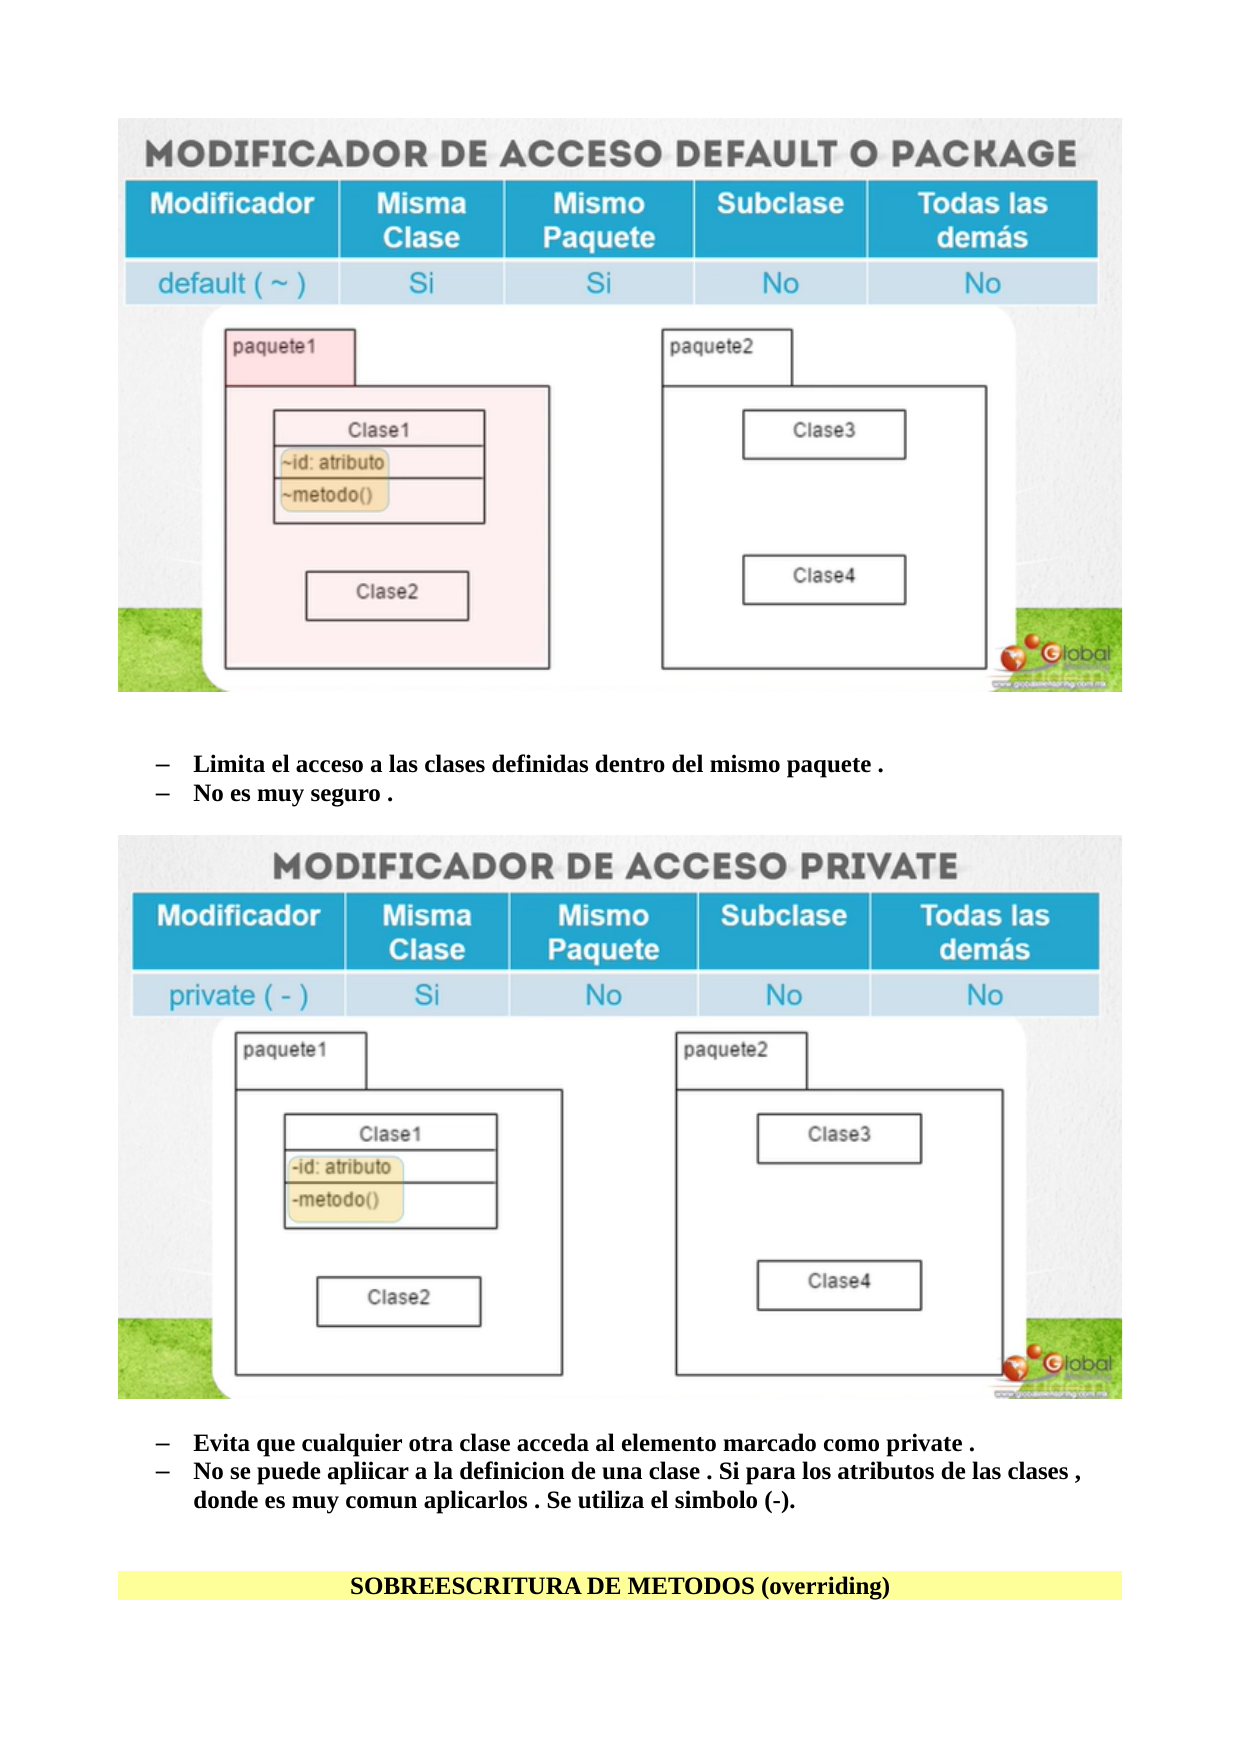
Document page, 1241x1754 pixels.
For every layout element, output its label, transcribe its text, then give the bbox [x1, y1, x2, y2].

list Limita el acceso a las clases definidas dentro del mismo paquete . [156, 749, 1122, 778]
picture [118, 835, 1123, 1399]
list Evita que cualquier otra clase acceda al elemento marcado como private . [156, 1428, 1122, 1456]
list No es muy seguro . [156, 778, 1122, 807]
picture [118, 118, 1123, 692]
text SOBREESCRITURA DE METODOS (overriding) [118, 1571, 1122, 1600]
list No se puede apliicar a la definicion de una clase . Si para los atributos de las clases , donde es muy comun aplicarlos . Se utiliza el simbolo (-). [156, 1456, 1122, 1514]
